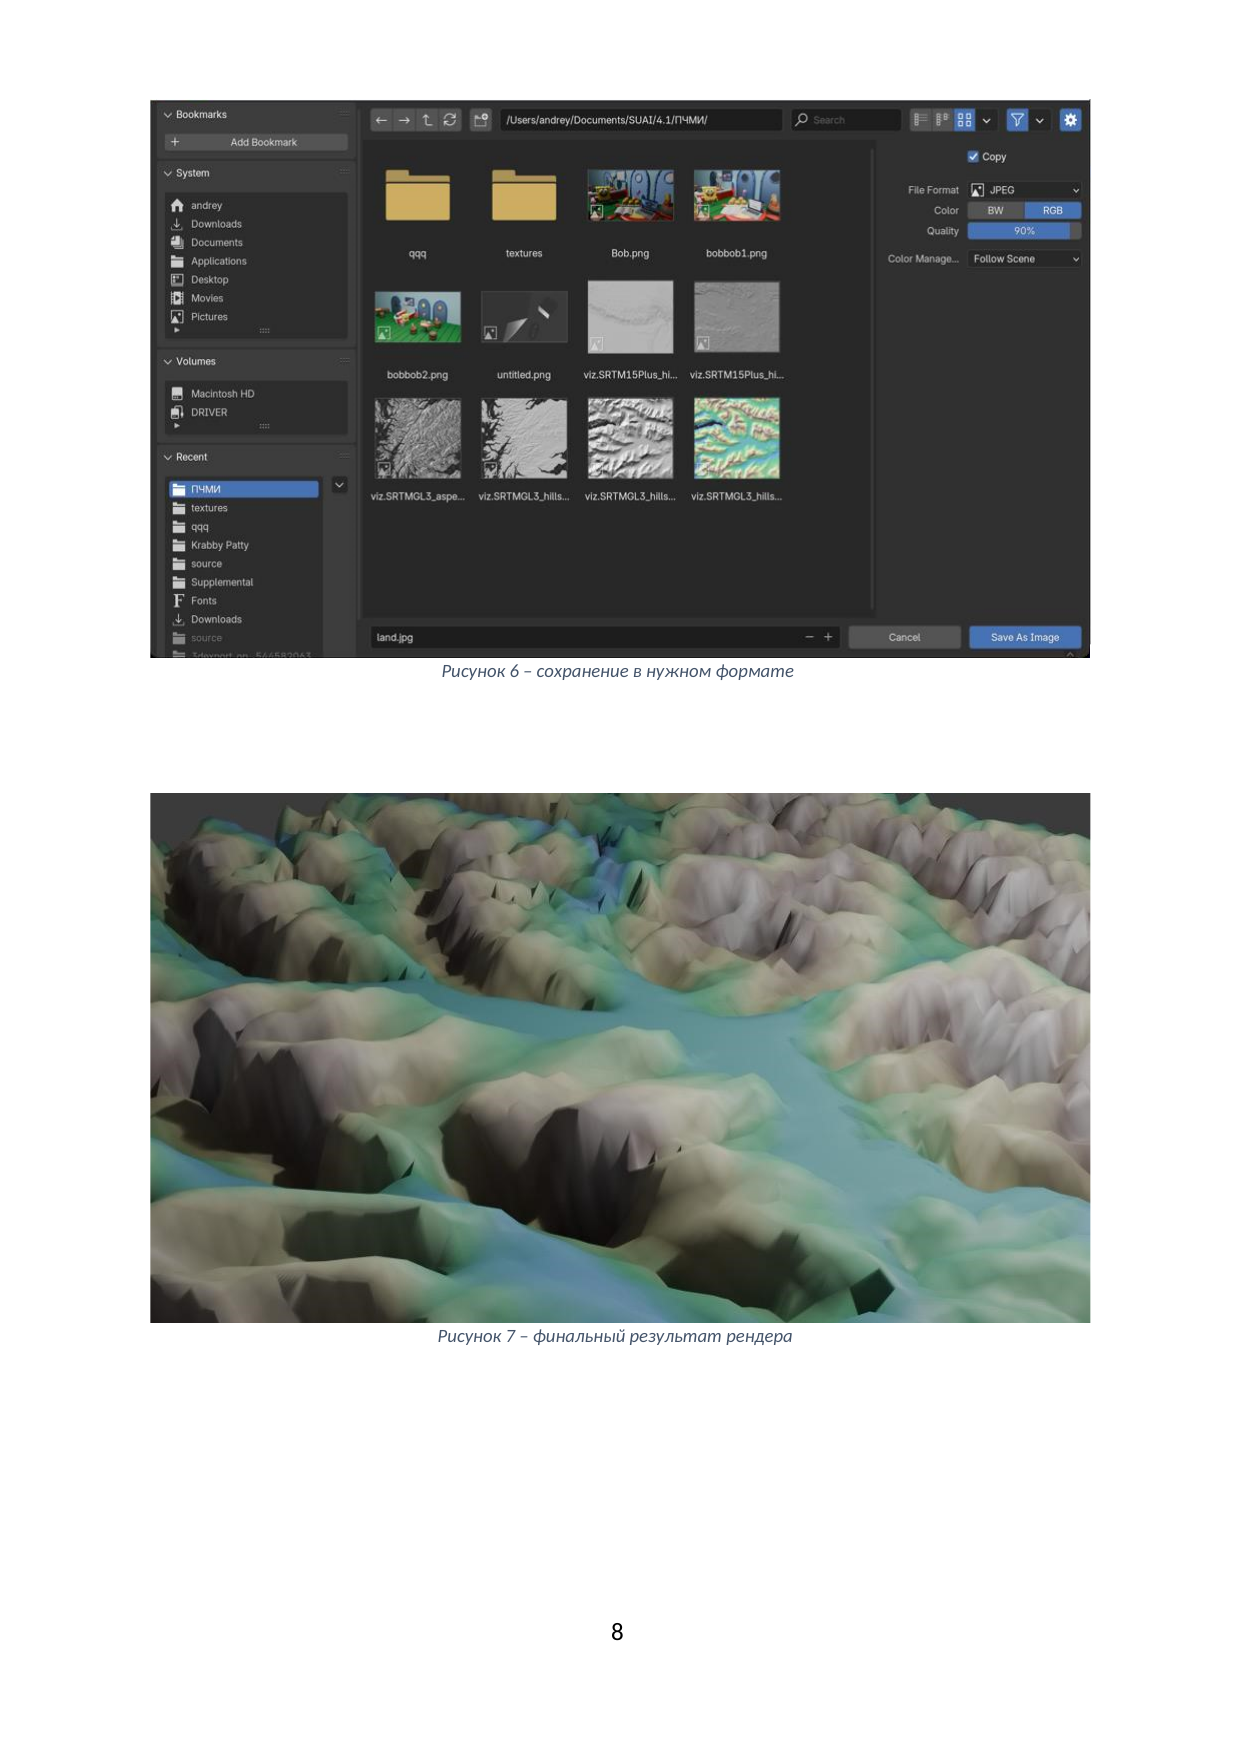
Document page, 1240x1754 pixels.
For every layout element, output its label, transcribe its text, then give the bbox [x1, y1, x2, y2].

text Рисунок 6 – сохранение в нужном формате [150, 659, 1090, 682]
picture [150, 793, 1091, 1323]
text Рисунок 7 – финальный результат рендера [150, 1325, 1089, 1348]
